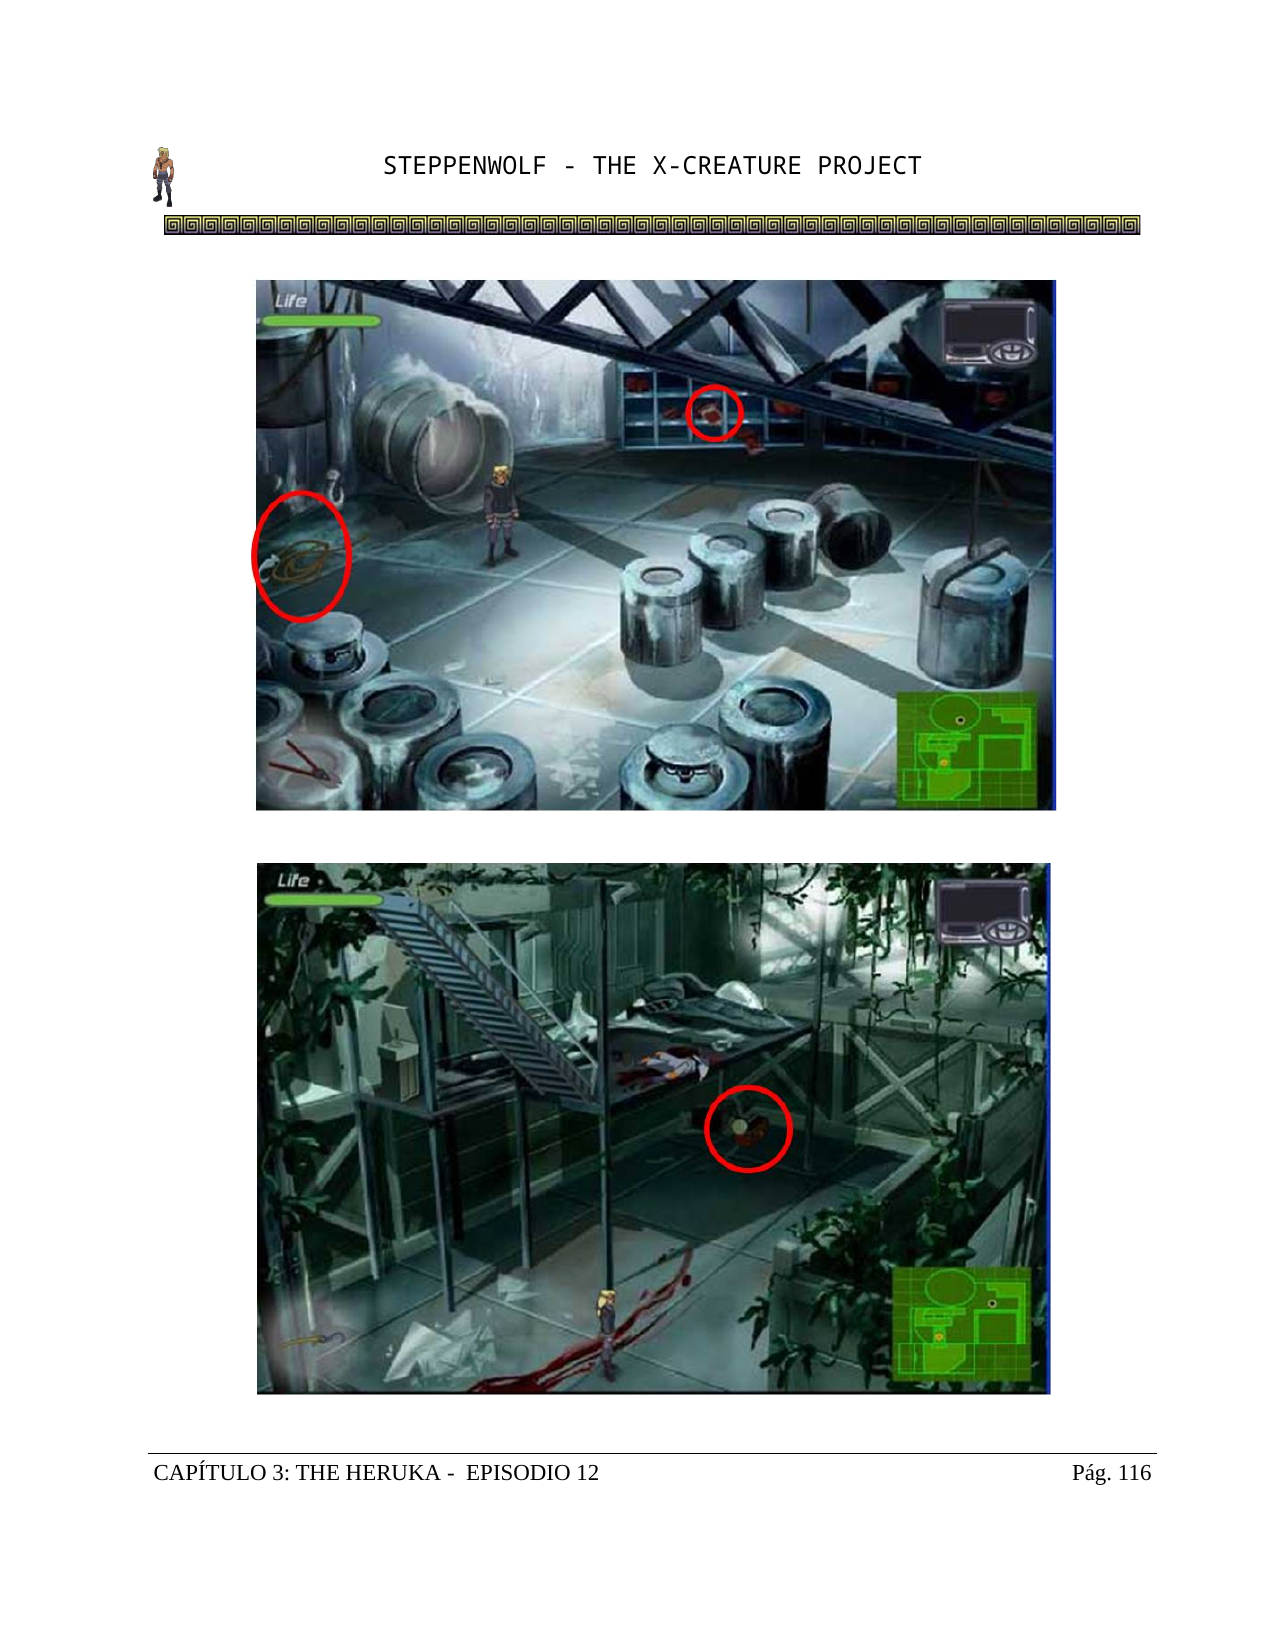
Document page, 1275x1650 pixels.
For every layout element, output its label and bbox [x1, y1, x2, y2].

picture [250, 279, 1057, 811]
picture [256, 863, 1051, 1395]
picture [164, 215, 1141, 235]
picture [147, 147, 181, 207]
